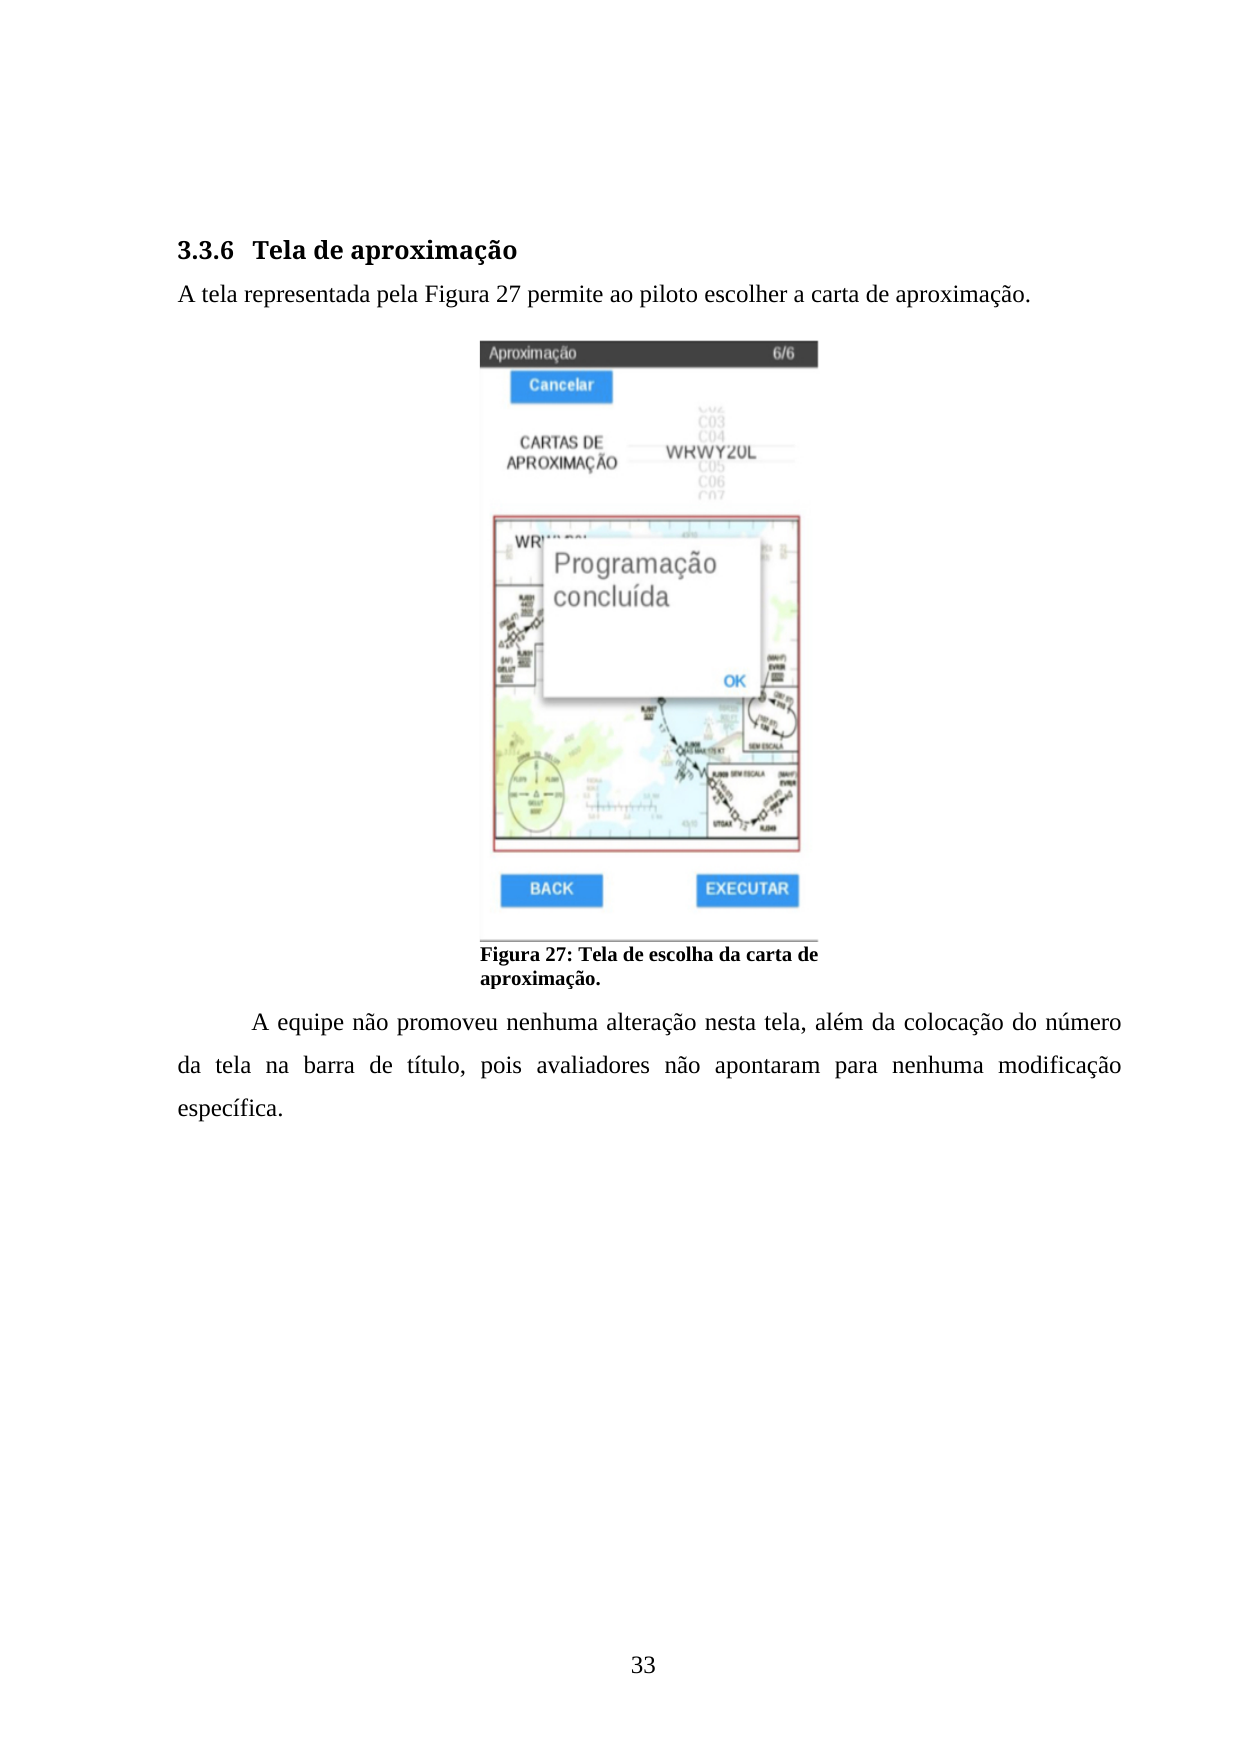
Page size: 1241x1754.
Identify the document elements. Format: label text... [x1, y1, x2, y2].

picture [479, 340, 820, 942]
text A tela representada pela Figura 27 permite ao piloto escolher a carta de aproximação. [177, 279, 1122, 308]
subtitle Tela de aproximação [177, 233, 1122, 267]
text Figura 27: Tela de escolha da carta de aproximação. [480, 942, 819, 989]
text A equipe não promoveu nenhuma alteração nesta tela, além da colocação do número da tela na barra de título, pois avaliadores não apontaram para nenhuma modificação específica. [177, 1007, 1122, 1122]
